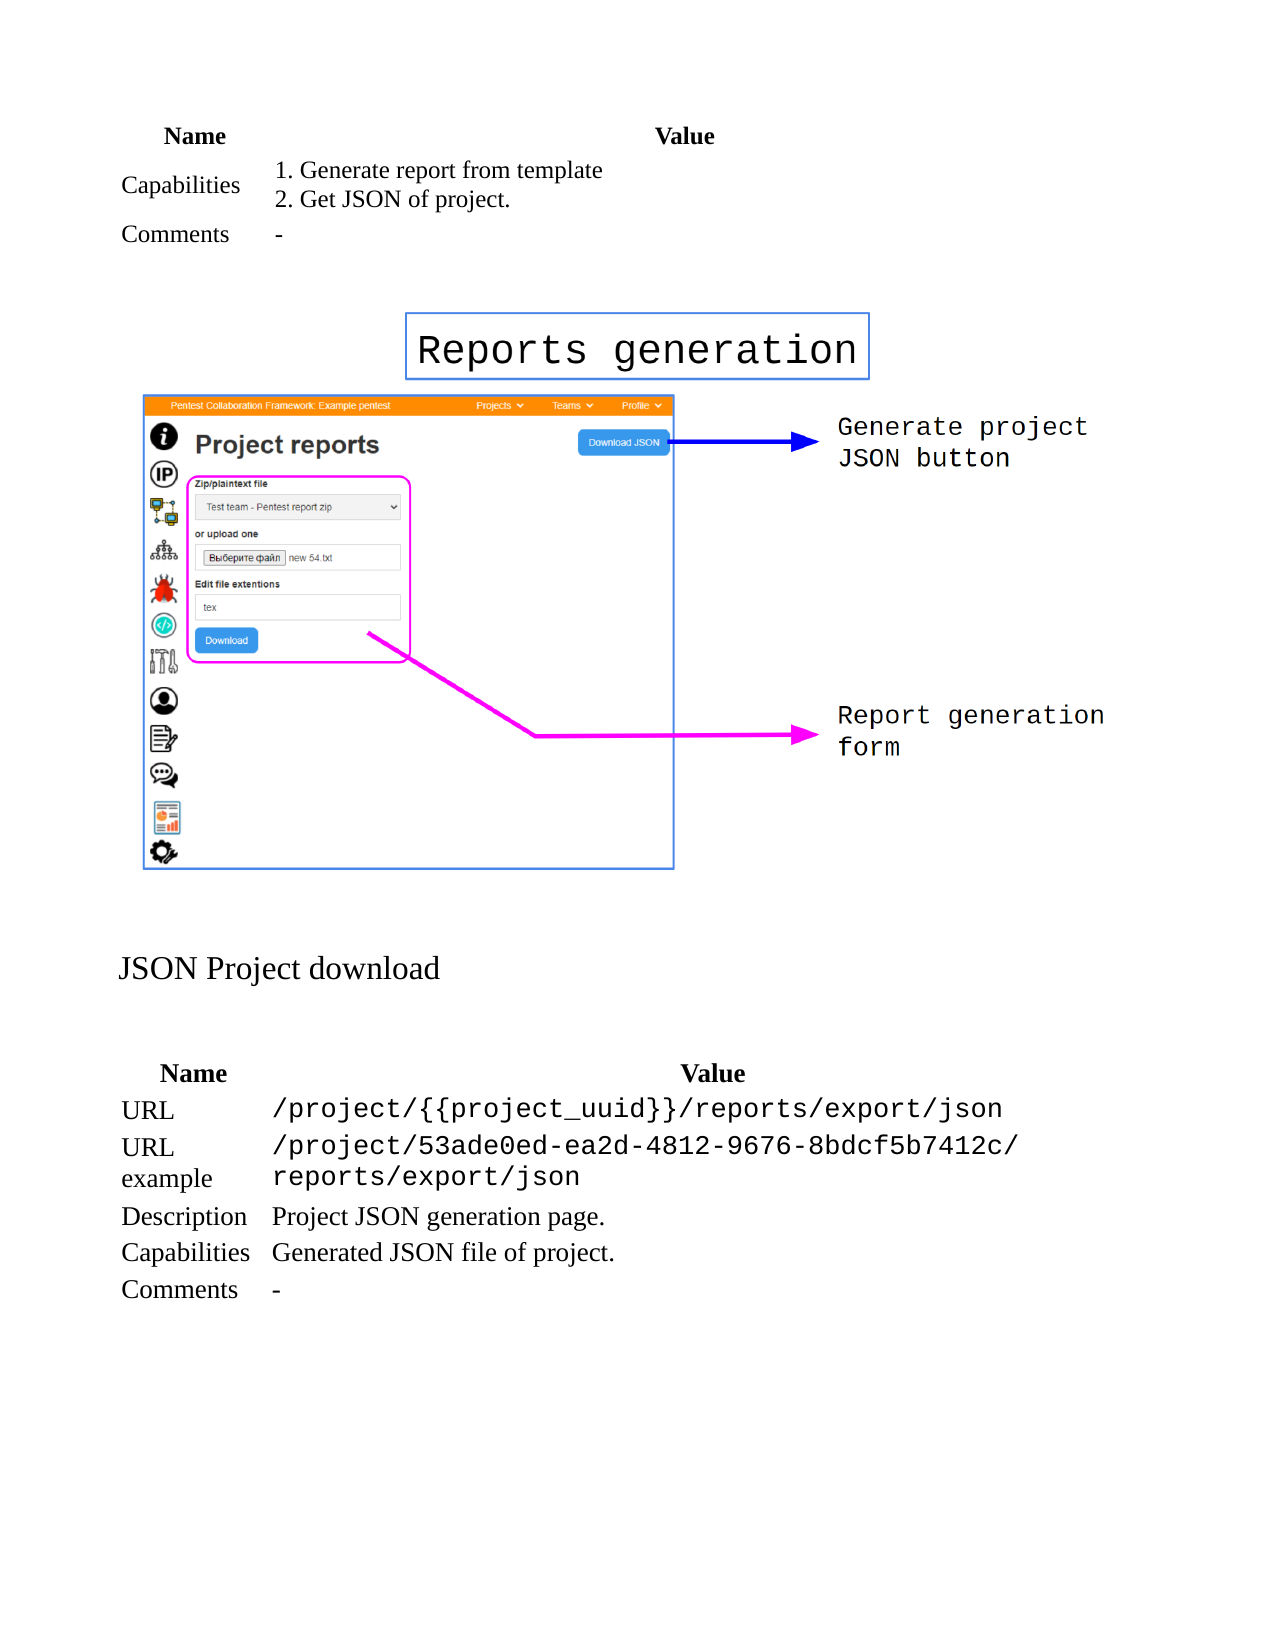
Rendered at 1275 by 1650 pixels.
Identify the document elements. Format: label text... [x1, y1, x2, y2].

table_cell /project/53ade0ed-ea2d-4812-9676-8bdcf5b7412c/reports/export/json [269, 1129, 1157, 1197]
table_cell - [269, 1271, 1157, 1308]
table_cell Description [118, 1197, 269, 1234]
table_cell URL example [118, 1129, 269, 1197]
table_cell Project JSON generation page. [269, 1197, 1157, 1234]
table_cell Generated JSON file of project. [269, 1234, 1157, 1271]
table_cell 1. Generate report from template 2. Get JSON of project. [272, 153, 1097, 216]
table_header Value [272, 118, 1097, 153]
table_cell - [272, 216, 1097, 251]
table_header Name [118, 118, 272, 153]
table_header Name [118, 1055, 269, 1092]
picture [118, 298, 1157, 880]
table_cell Comments [118, 216, 272, 251]
table_cell Capabilities [118, 1234, 269, 1271]
table_cell Capabilities [118, 153, 272, 216]
table_cell /project/{{project_uuid}}/reports/export/json [269, 1092, 1157, 1128]
text JSON Project download [118, 880, 1157, 987]
table_cell Comments [118, 1271, 269, 1308]
table_cell URL [118, 1092, 269, 1128]
table_header Value [269, 1055, 1157, 1092]
